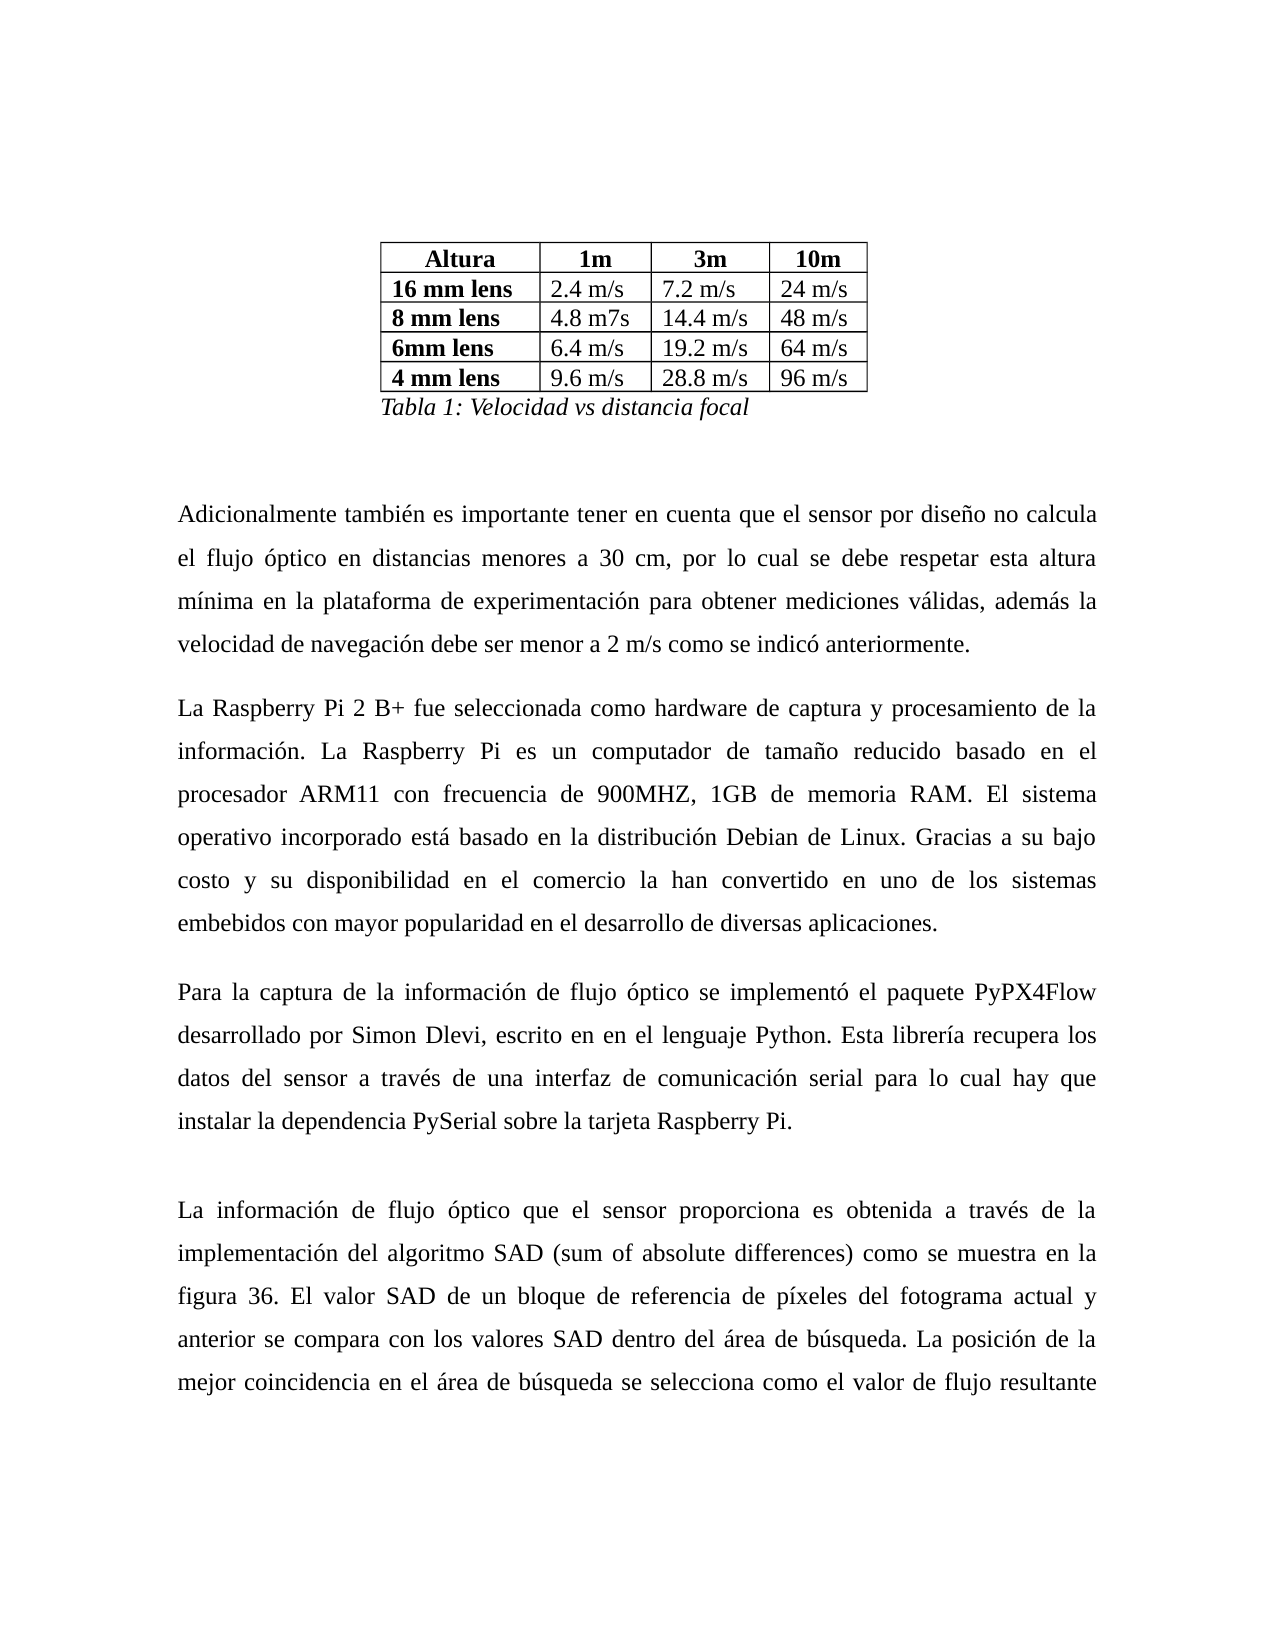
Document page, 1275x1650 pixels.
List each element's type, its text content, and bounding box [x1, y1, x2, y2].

text La Raspberry Pi 2 B+ fue seleccionada como hardware de captura y procesamiento de la información. La Raspberry Pi es un computador de tamaño reducido basado en el procesador ARM11 con frecuencia de 900MHZ, 1GB de memoria RAM. El sistema operativo incorporado está basado en la distribución Debian de Linux. Gracias a su bajo costo y su disponibilidad en el comercio la han convertido en uno de los sistemas embebidos con mayor popularidad en el desarrollo de diversas aplicaciones. [177, 693, 1098, 937]
text Adicionalmente también es importante tener en cuenta que el sensor por diseño no calcula el flujo óptico en distancias menores a 30 cm, por lo cual se debe respetar esta altura mínima en la plataforma de experimentación para obtener mediciones válidas, además la velocidad de navegación debe ser menor a 2 m/s como se indicó anteriormente. [177, 499, 1098, 658]
text Tabla 1: Velocidad vs distancia focal [380, 393, 868, 421]
text Para la captura de la información de flujo óptico se implementó el paquete PyPX4Flow desarrollado por Simon Dlevi, escrito en en el lenguaje Python. Esta librería recupera los datos del sensor a través de una interfaz de comunicación serial para lo cual hay que instalar la dependencia PySerial sobre la tarjeta Raspberry Pi. [177, 977, 1098, 1135]
text La información de flujo óptico que el sensor proporciona es obtenida a través de la implementación del algoritmo SAD (sum of absolute differences) como se muestra en la figura 36. El valor SAD de un bloque de referencia de píxeles del fotograma actual y anterior se compara con los valores SAD dentro del área de búsqueda. La posición de la mejor coincidencia en el área de búsqueda se selecciona como el valor de flujo resultante [177, 1195, 1098, 1396]
